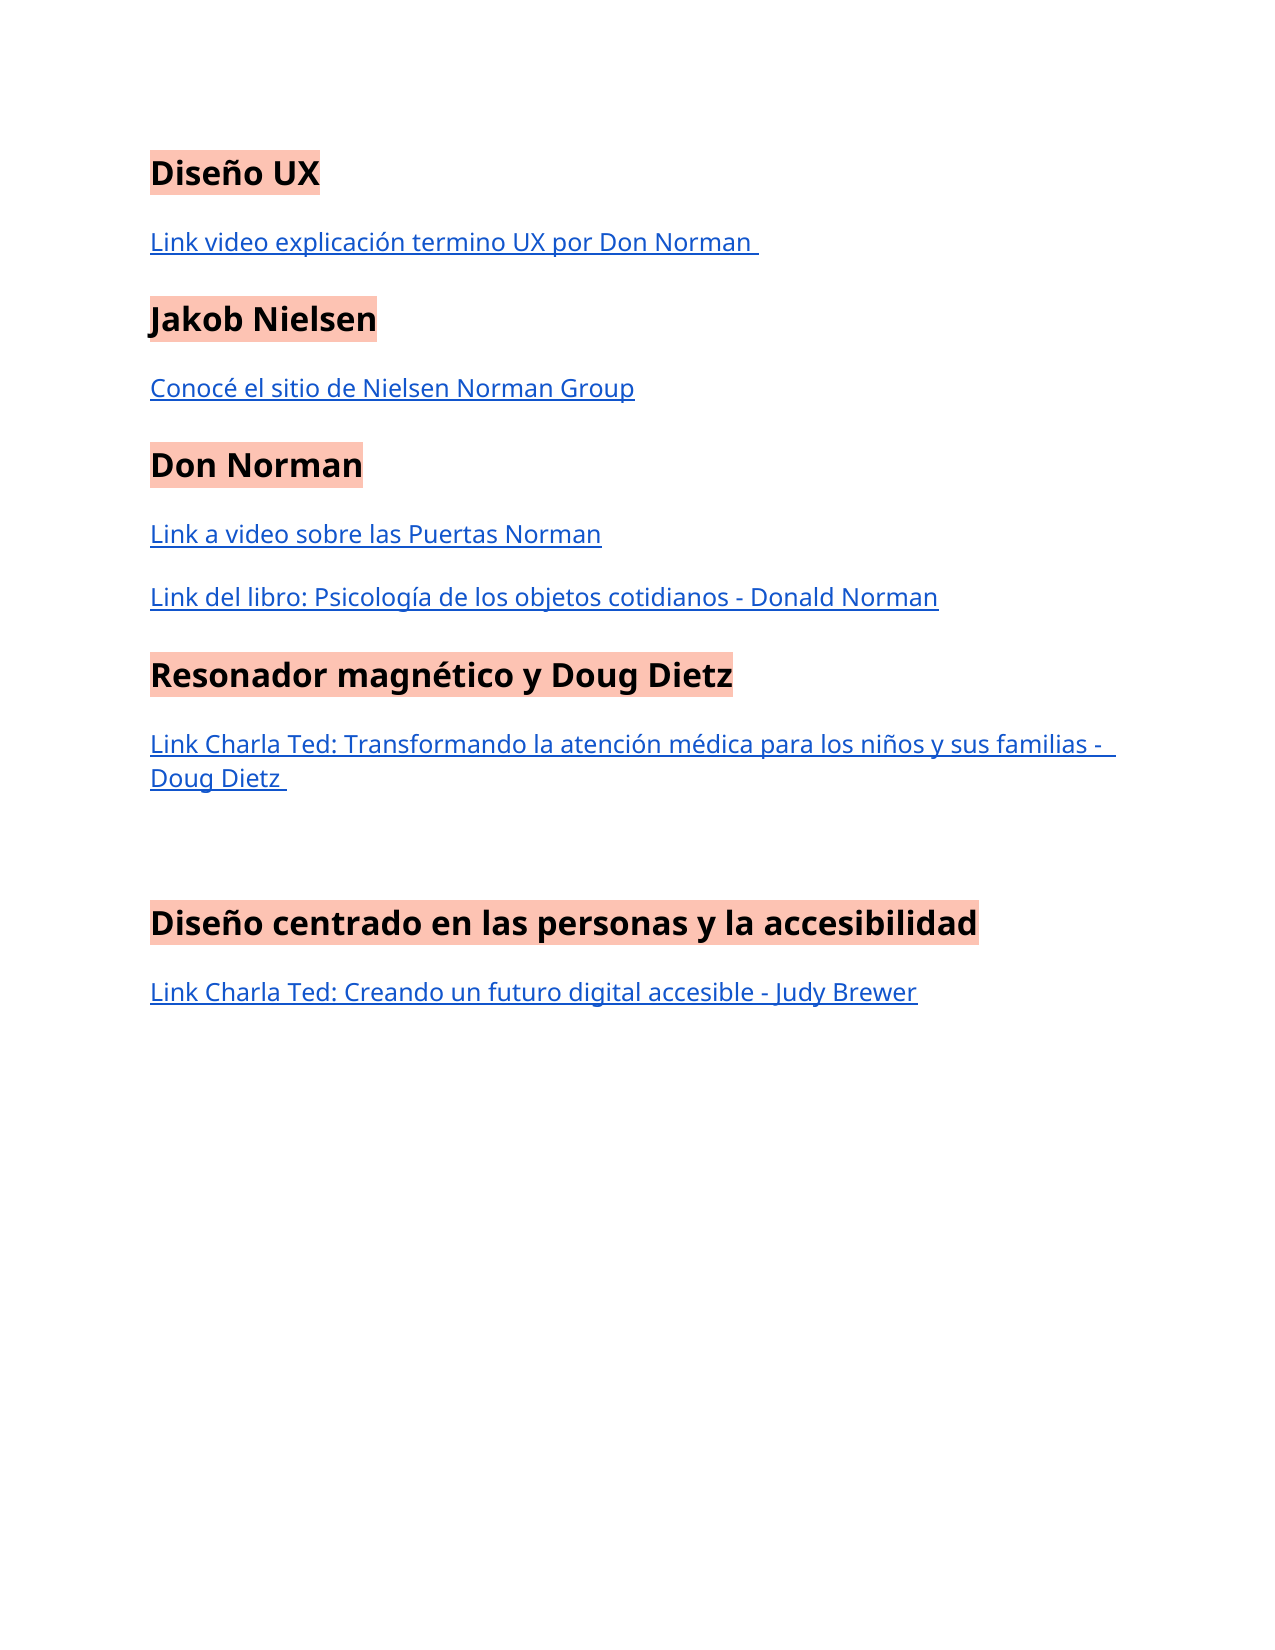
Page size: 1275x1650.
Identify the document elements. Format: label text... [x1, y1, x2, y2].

subtitle Link a video sobre las Puertas Norman [150, 517, 1125, 551]
subtitle Diseño centrado en las personas y la accesibilidad [979, 900, 1125, 945]
subtitle Link Charla Ted: Transformando la atención médica para los niños y sus familias - Doug Dietz [150, 726, 1125, 794]
subtitle Diseño UX [320, 150, 1125, 195]
subtitle Link video explicación termino UX por Don Norman [150, 224, 1125, 259]
subtitle Don Norman [363, 442, 1125, 488]
subtitle Resonador magnético y Doug Dietz [733, 652, 1125, 697]
subtitle Link del libro: Psicología de los objetos cotidianos - Donald Norman [150, 580, 1125, 614]
subtitle Jakob Nielsen [377, 296, 1125, 342]
subtitle Conocé el sitio de Nielsen Norman Group [150, 371, 1125, 405]
subtitle Link Charla Ted: Creando un futuro digital accesible - Judy Brewer [150, 974, 1125, 1008]
